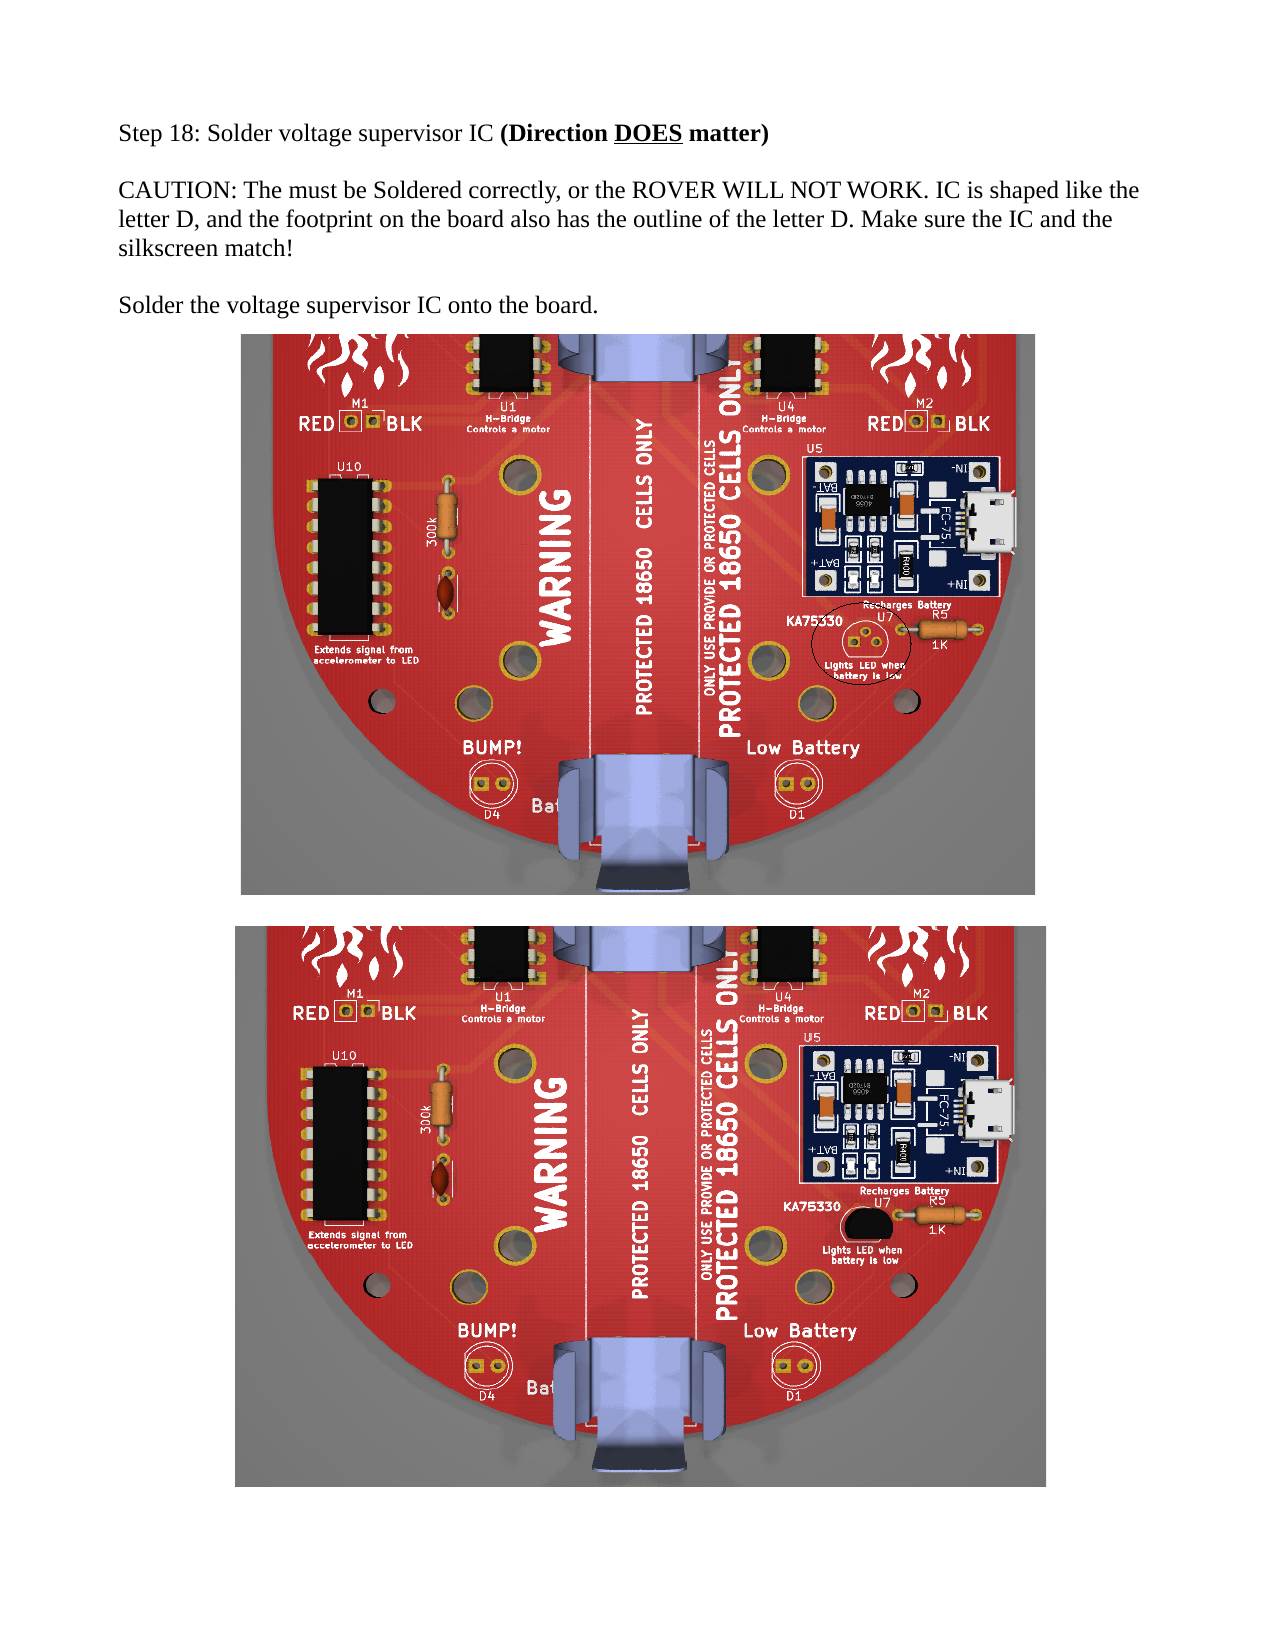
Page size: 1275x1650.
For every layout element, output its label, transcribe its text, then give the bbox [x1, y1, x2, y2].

text CAUTION: The must be Soldered correctly, or the ROVER WILL NOT WORK. IC is shaped like the letter D, and the footprint on the board also has the outline of the letter D. Make sure the IC and the silkscreen match! [118, 176, 1157, 262]
text Step 18: Solder voltage supervisor IC (Direction DOES matter) [118, 118, 1157, 147]
picture [240, 334, 1036, 895]
text Solder the voltage supervisor IC onto the board. [118, 291, 1157, 319]
picture [235, 926, 1047, 1487]
